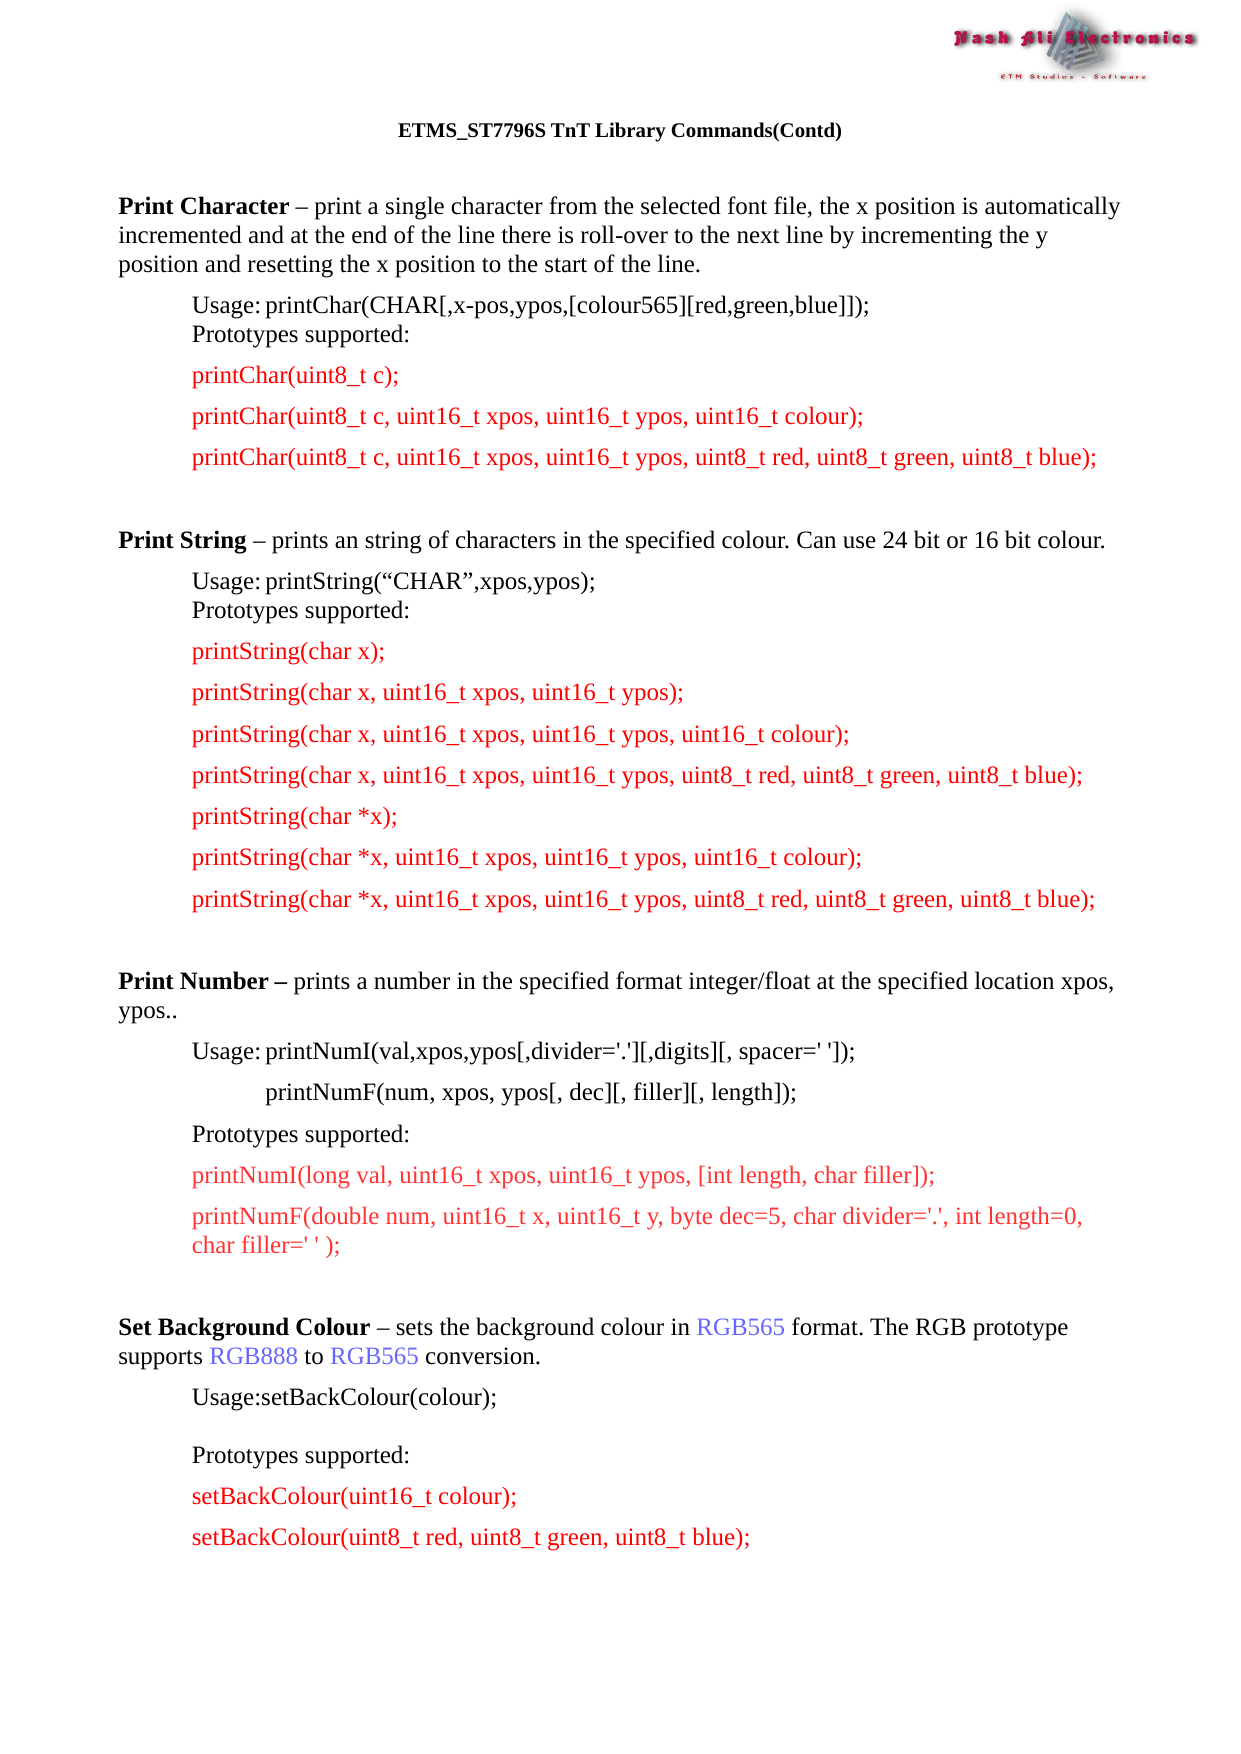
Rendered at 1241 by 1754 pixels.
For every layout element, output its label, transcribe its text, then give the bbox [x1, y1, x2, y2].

text Usage:setBackColour(colour); [118, 1382, 1122, 1411]
text Set Background Colour – sets the background colour in RGB565 format. The RGB prototype supports RGB888 to RGB565 conversion. [118, 1312, 1122, 1370]
text printChar(uint8_t c, uint16_t xpos, uint16_t ypos, uint16_t colour); [118, 401, 1122, 430]
text printString(char x); [118, 636, 1122, 665]
text Print Character – print a single character from the selected font file, the x position is automatically incremented and at the end of the line there is roll-over to the next line by incrementing the y position and resetting the x position to the start of the line. [118, 191, 1122, 277]
text Usage: printChar(CHAR[,x-pos,ypos,[colour565][red,green,blue]]); [118, 290, 1122, 319]
text printChar(uint8_t c); [118, 360, 1122, 389]
text ETMS_ST7796S TnT Library Commands(Contd) [118, 118, 1122, 142]
text setBackColour(uint16_t colour); [118, 1481, 1122, 1510]
text printString(char *x, uint16_t xpos, uint16_t ypos, uint8_t red, uint8_t green, uint8_t blue); [118, 884, 1122, 912]
text Usage: printNumI(val,xpos,ypos[,divider='.'][,digits][, spacer=' ']); [118, 1036, 1122, 1065]
text printString(char *x); [118, 801, 1122, 830]
text Prototypes supported: [118, 319, 1122, 347]
text printNumI(long val, uint16_t xpos, uint16_t ypos, [int length, char filler]); [118, 1160, 1122, 1189]
text printString(char *x, uint16_t xpos, uint16_t ypos, uint16_t colour); [118, 842, 1122, 871]
text printString(char x, uint16_t xpos, uint16_t ypos, uint8_t red, uint8_t green, uint8_t blue); [118, 760, 1122, 789]
text Prototypes supported: [118, 1119, 1122, 1147]
text printString(char x, uint16_t xpos, uint16_t ypos); [118, 677, 1122, 706]
text printNumF(num, xpos, ypos[, dec][, filler][, length]); [118, 1077, 1122, 1106]
text printString(char x, uint16_t xpos, uint16_t ypos, uint16_t colour); [118, 719, 1122, 747]
text Prototypes supported: [118, 1440, 1122, 1469]
text setBackColour(uint8_t red, uint8_t green, uint8_t blue); [118, 1522, 1122, 1551]
text Prototypes supported: [118, 595, 1122, 624]
text printChar(uint8_t c, uint16_t xpos, uint16_t ypos, uint8_t red, uint8_t green, uint8_t blue); [118, 442, 1122, 471]
text printNumF(double num, uint16_t x, uint16_t y, byte dec=5, char divider='.', int length=0, char filler=' ' ); [118, 1201, 1122, 1259]
text Usage: printString(“CHAR”,xpos,ypos); [118, 566, 1122, 595]
text Print String – prints an string of characters in the specified colour. Can use 24 bit or 16 bit colour. [118, 525, 1122, 554]
text Print Number – prints a number in the specified format integer/float at the specified location xpos, ypos.. [118, 966, 1122, 1024]
picture [917, 0, 1240, 89]
